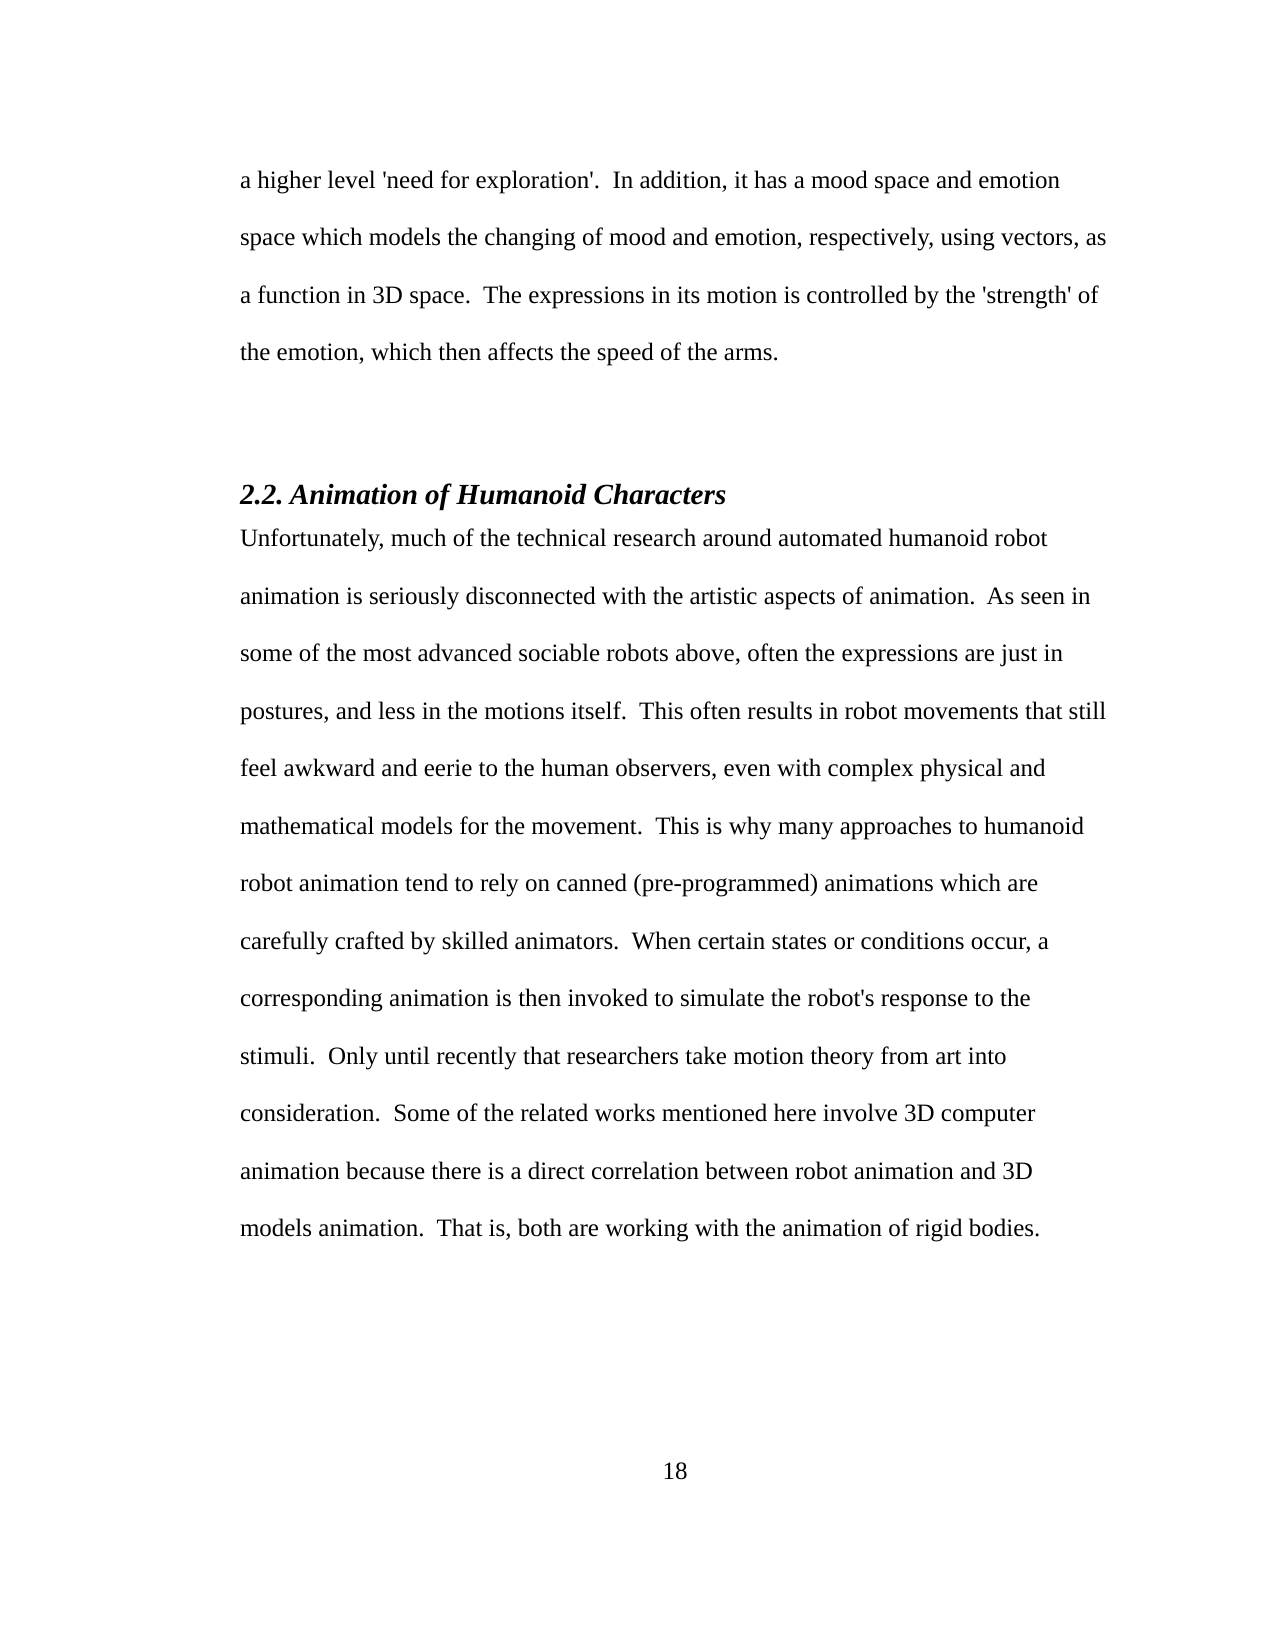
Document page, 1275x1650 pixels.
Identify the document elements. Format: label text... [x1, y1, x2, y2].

subtitle 2.2. Animation of Humanoid Characters [240, 477, 1110, 511]
text Unfortunately, much of the technical research around automated humanoid robot animation is seriously disconnected with the artistic aspects of animation. As seen in some of the most advanced sociable robots above, often the expressions are just in postures, and less in the motions itself. This often results in robot movements that still feel awkward and eerie to the human observers, even with complex physical and mathematical models for the movement. This is why many approaches to humanoid robot animation tend to rely on canned (pre-programmed) animations which are carefully crafted by skilled animators. When certain states or conditions occur, a corresponding animation is then invoked to simulate the robot's response to the stimuli. Only until recently that researchers take motion theory from art into consideration. Some of the related works mentioned here involve 3D computer animation because there is a direct correlation between robot animation and 3D models animation. That is, both are working with the animation of rigid bodies. [240, 523, 1110, 1242]
text a higher level 'need for exploration'. In addition, it has a mood space and emotion space which models the changing of mood and emotion, respectively, using vectors, as a function in 3D space. The expressions in its motion is controlled by the 'strength' of the emotion, which then affects the speed of the arms. [240, 165, 1110, 366]
